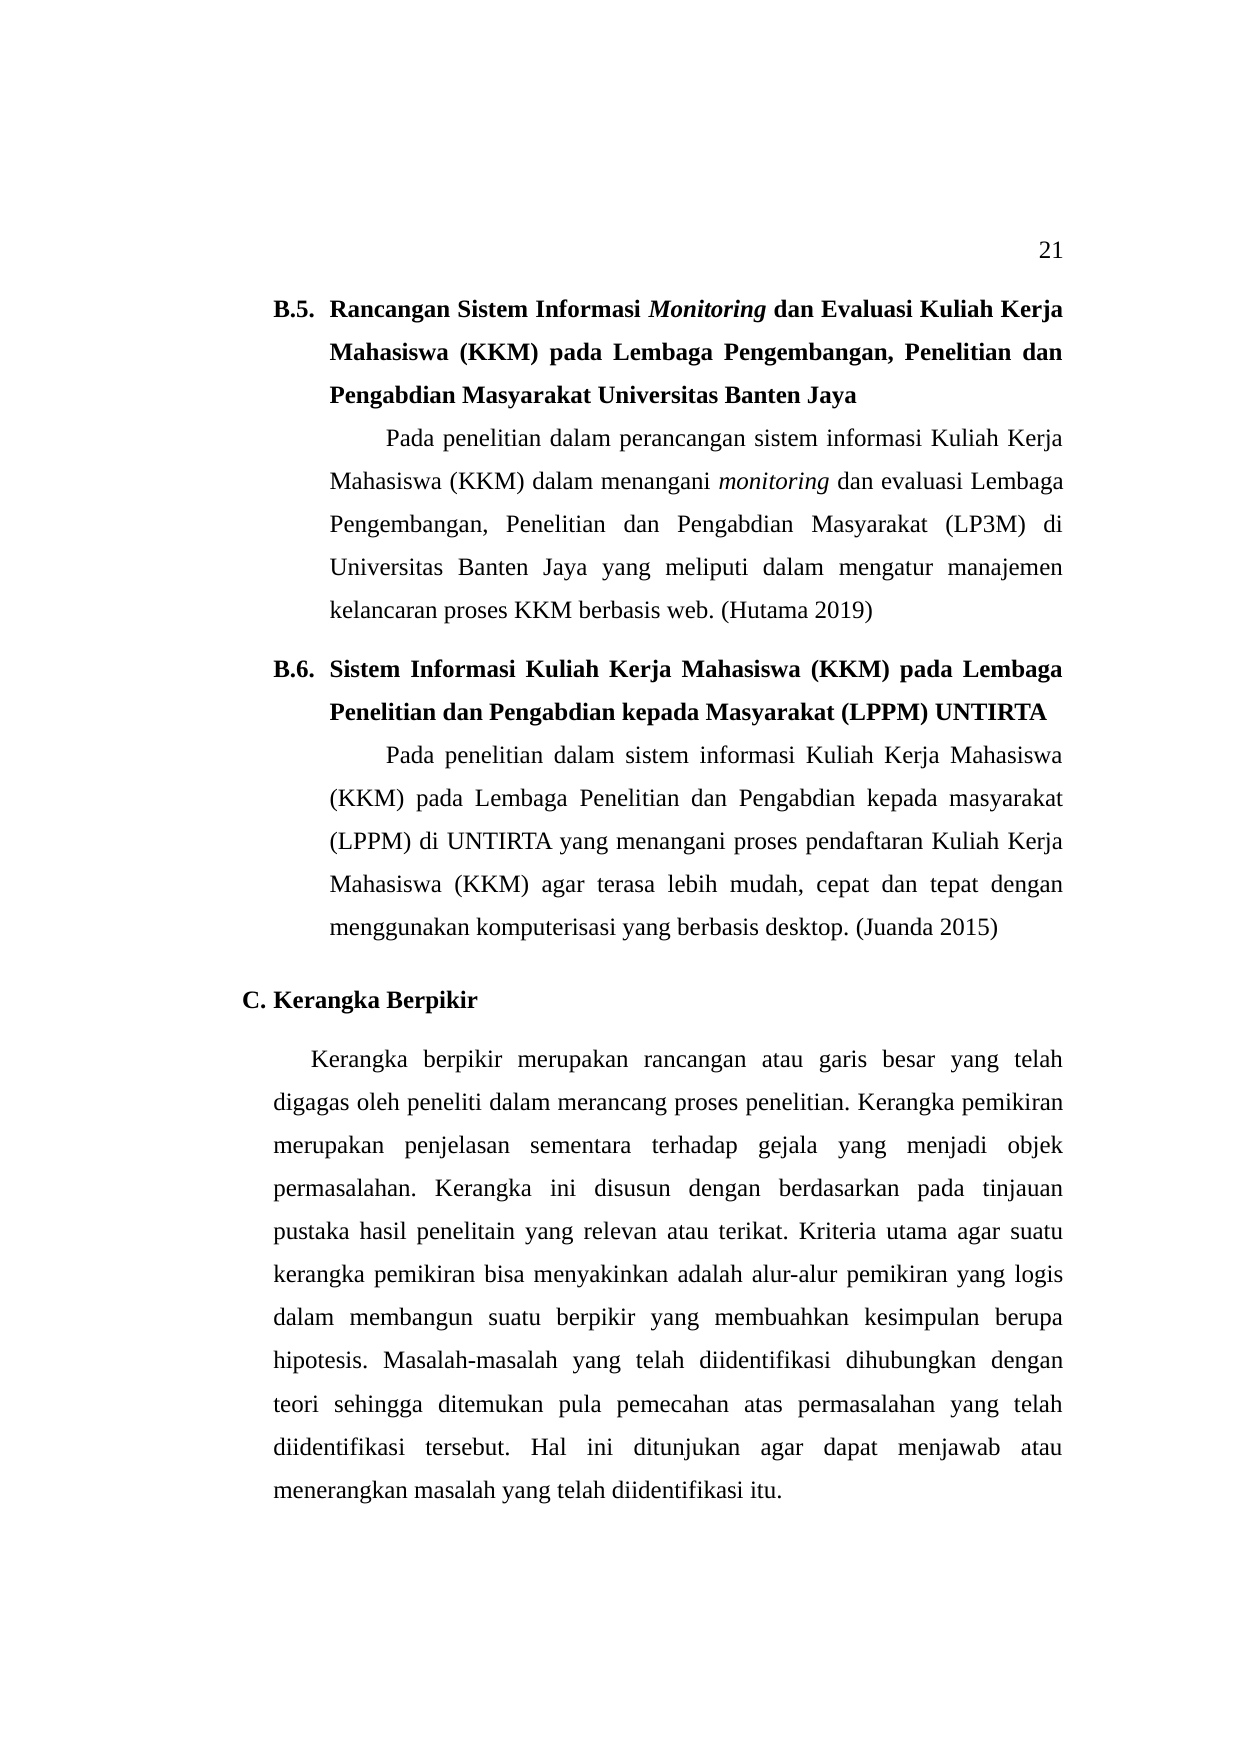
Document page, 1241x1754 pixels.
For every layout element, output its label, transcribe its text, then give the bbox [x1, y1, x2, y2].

list Rancangan Sistem Informasi Monitoring dan Evaluasi Kuliah Kerja Mahasiswa (KKM) pada Lembaga Pengembangan, Penelitian dan Pengabdian Masyarakat Universitas Banten Jaya [273, 294, 1063, 409]
list Sistem Informasi Kuliah Kerja Mahasiswa (KKM) pada Lembaga Penelitian dan Pengabdian kepada Masyarakat (LPPM) UNTIRTA [273, 654, 1063, 726]
text Kerangka berpikir merupakan rancangan atau garis besar yang telah digagas oleh peneliti dalam merancang proses penelitian. Kerangka pemikiran merupakan penjelasan sementara terhadap gejala yang menjadi objek permasalahan. Kerangka ini disusun dengan berdasarkan pada tinjauan pustaka hasil penelitain yang relevan atau terikat. Kriteria utama agar suatu kerangka pemikiran bisa menyakinkan adalah alur-alur pemikiran yang logis dalam membangun suatu berpikir yang membuahkan kesimpulan berupa hipotesis. Masalah-masalah yang telah diidentifikasi dihubungkan dengan teori sehingga ditemukan pula pemecahan atas permasalahan yang telah diidentifikasi tersebut. Hal ini ditunjukan agar dapat menjawab atau menerangkan masalah yang telah diidentifikasi itu. [273, 1044, 1063, 1504]
text Pada penelitian dalam perancangan sistem informasi Kuliah Kerja Mahasiswa (KKM) dalam menangani monitoring dan evaluasi Lembaga Pengembangan, Penelitian dan Pengabdian Masyarakat (LP3M) di Universitas Banten Jaya yang meliputi dalam mengatur manajemen kelancaran proses KKM berbasis web. (Hutama 2019)⁠ [329, 423, 1063, 624]
list Kerangka Berpikir [236, 986, 1063, 1014]
text Pada penelitian dalam sistem informasi Kuliah Kerja Mahasiswa (KKM) pada Lembaga Penelitian dan Pengabdian kepada masyarakat (LPPM) di UNTIRTA yang menangani proses pendaftaran Kuliah Kerja Mahasiswa (KKM) agar terasa lebih mudah, cepat dan tepat dengan menggunakan komputerisasi yang berbasis desktop. (Juanda 2015)⁠ [329, 740, 1063, 941]
